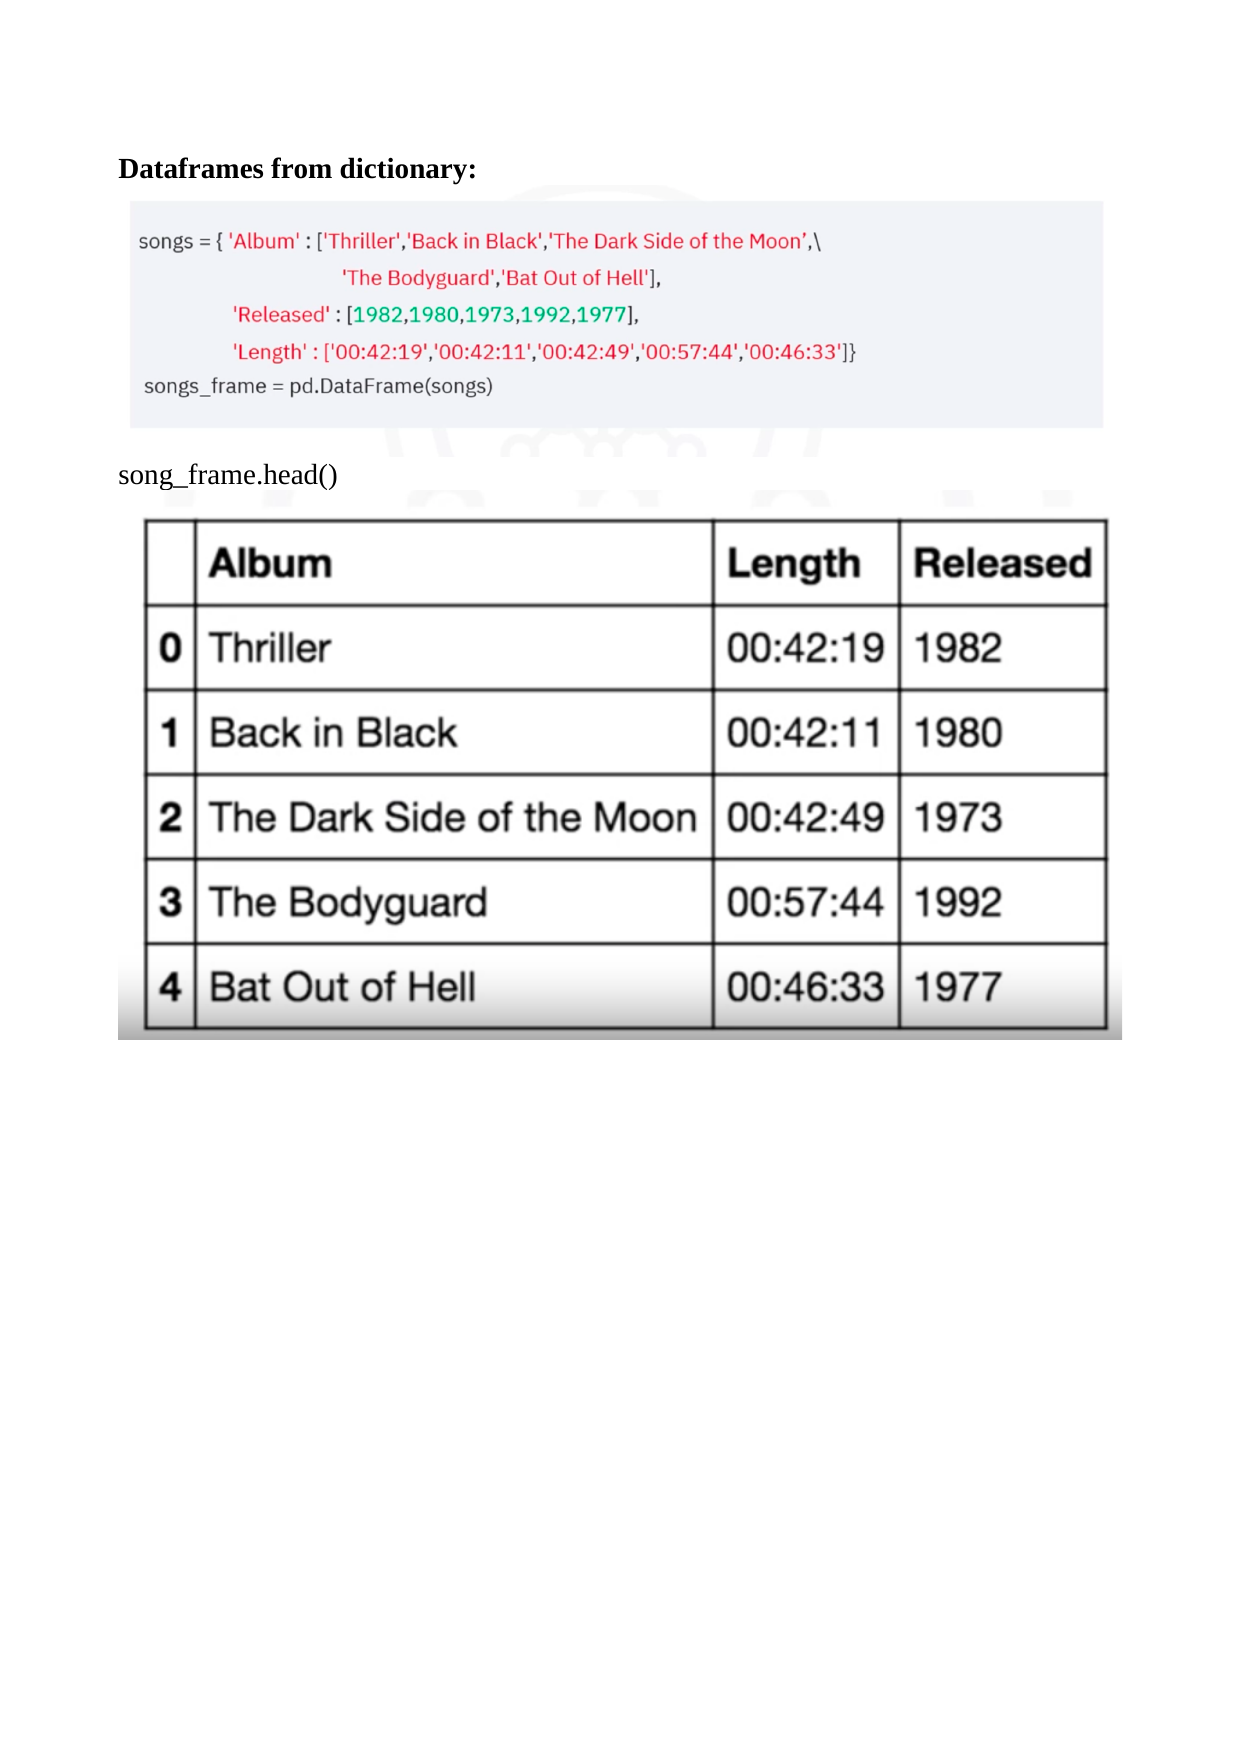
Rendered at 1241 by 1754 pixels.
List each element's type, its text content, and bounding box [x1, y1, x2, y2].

picture [118, 185, 1123, 457]
picture [118, 490, 1123, 1040]
text song_frame.head() [118, 457, 1122, 490]
text Dataframes from dictionary: [118, 152, 1122, 185]
